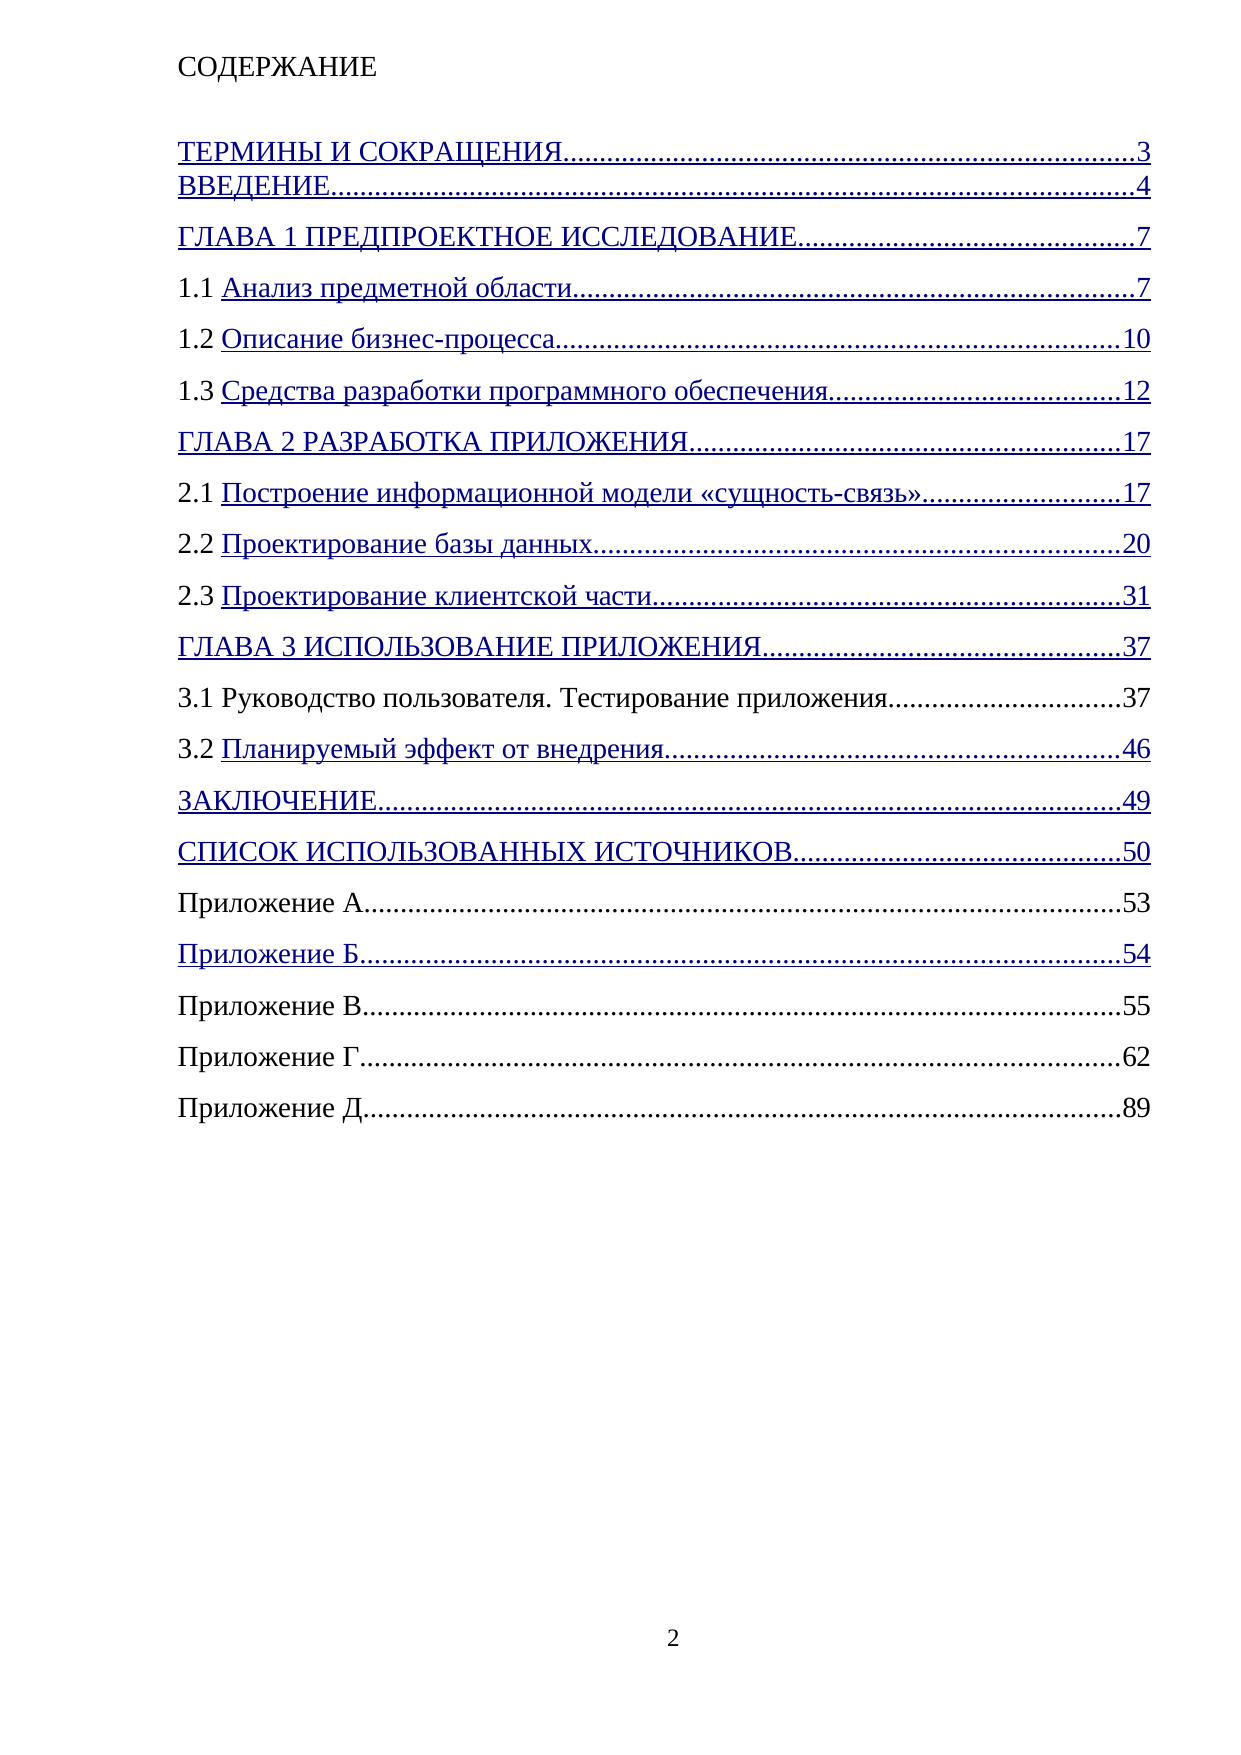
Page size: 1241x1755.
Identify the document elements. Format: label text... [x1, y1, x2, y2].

text Приложение В 55 [177, 988, 1241, 1021]
text ВВЕДЕНИЕ 4 [177, 168, 1241, 201]
list Проектирование клиентской части 31 [177, 578, 1241, 611]
text ГЛАВА 3 ИСПОЛЬЗОВАНИЕ ПРИЛОЖЕНИЯ 37 [177, 629, 1241, 663]
list Анализ предметной области 7 [177, 270, 1241, 304]
text Приложение А 53 [177, 885, 1241, 919]
text ЗАКЛЮЧЕНИЕ 49 [177, 783, 1241, 816]
list Описание бизнес-процесса 10 [177, 322, 1241, 355]
text ГЛАВА 2 РАЗРАБОТКА ПРИЛОЖЕНИЯ 17 [177, 424, 1241, 458]
list Средства разработки программного обеспечения 12 [177, 373, 1241, 406]
list Построение информационной модели «сущность-связь» 17 [177, 475, 1241, 509]
text Приложение Б 54 [177, 937, 1241, 970]
text Приложение Г 62 [177, 1039, 1241, 1073]
text СОДЕРЖАНИЕ [177, 49, 1241, 83]
list Проектирование базы данных 20 [177, 527, 1241, 560]
list Руководство пользователя. Тестирование приложения 37 [177, 680, 1241, 714]
text СПИСОК ИСПОЛЬЗОВАННЫХ ИСТОЧНИКОВ 50 [177, 834, 1241, 868]
text Приложение Д 89 [177, 1090, 1241, 1124]
text ТЕРМИНЫ И СОКРАЩЕНИЯ 3 [177, 134, 1241, 168]
list Планируемый эффект от внедрения 46 [177, 732, 1241, 765]
text ГЛАВА 1 ПРЕДПРОЕКТНОЕ ИССЛЕДОВАНИЕ 7 [177, 219, 1241, 253]
